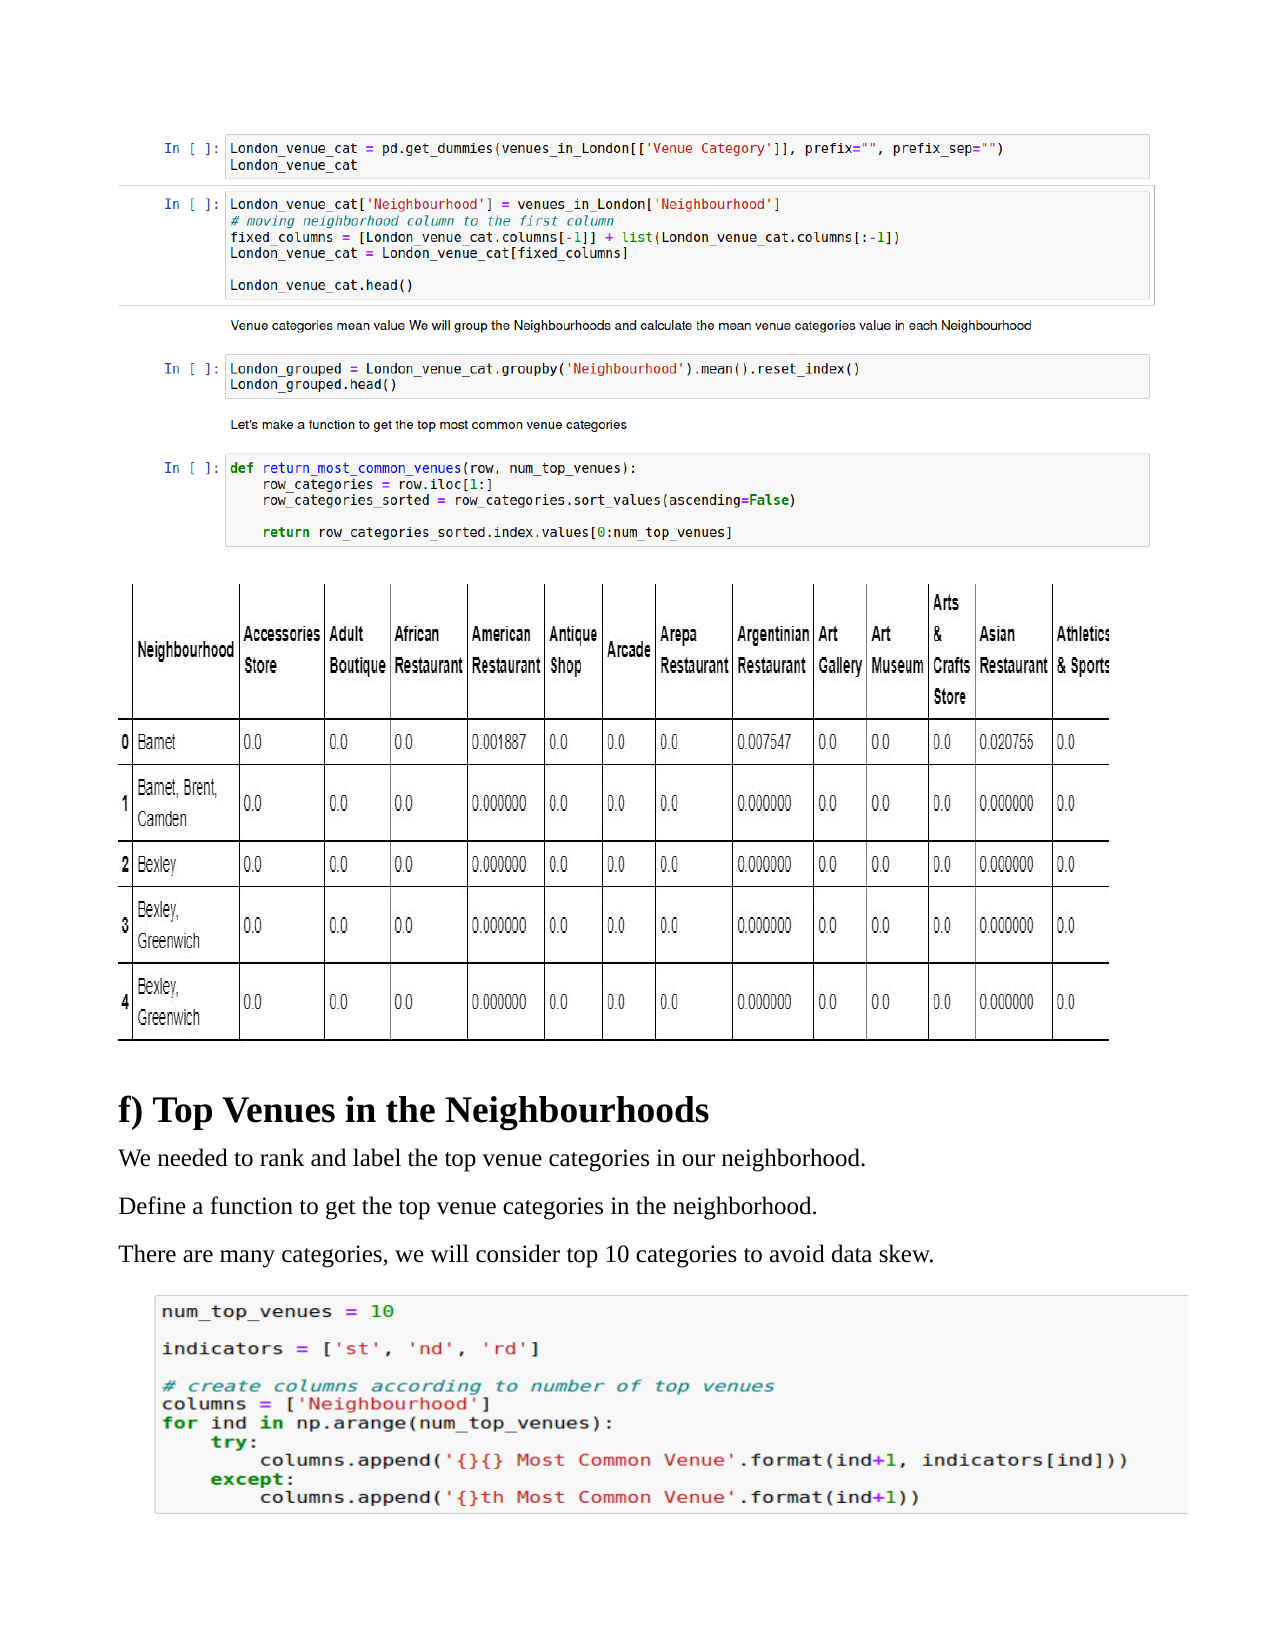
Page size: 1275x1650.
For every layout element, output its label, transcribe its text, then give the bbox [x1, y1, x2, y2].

text We needed to rank and label the top venue categories in our neighborhood. [118, 1143, 1157, 1172]
text Define a function to get the top venue categories in the neighborhood. [118, 1191, 1157, 1220]
text There are many categories, we will consider top 10 categories to avoid data skew. [118, 1239, 1157, 1267]
picture [118, 118, 1157, 561]
picture [118, 584, 1112, 1049]
subtitle f) Top Venues in the Neighbourhoods [118, 1088, 1157, 1131]
picture [149, 1285, 1189, 1526]
